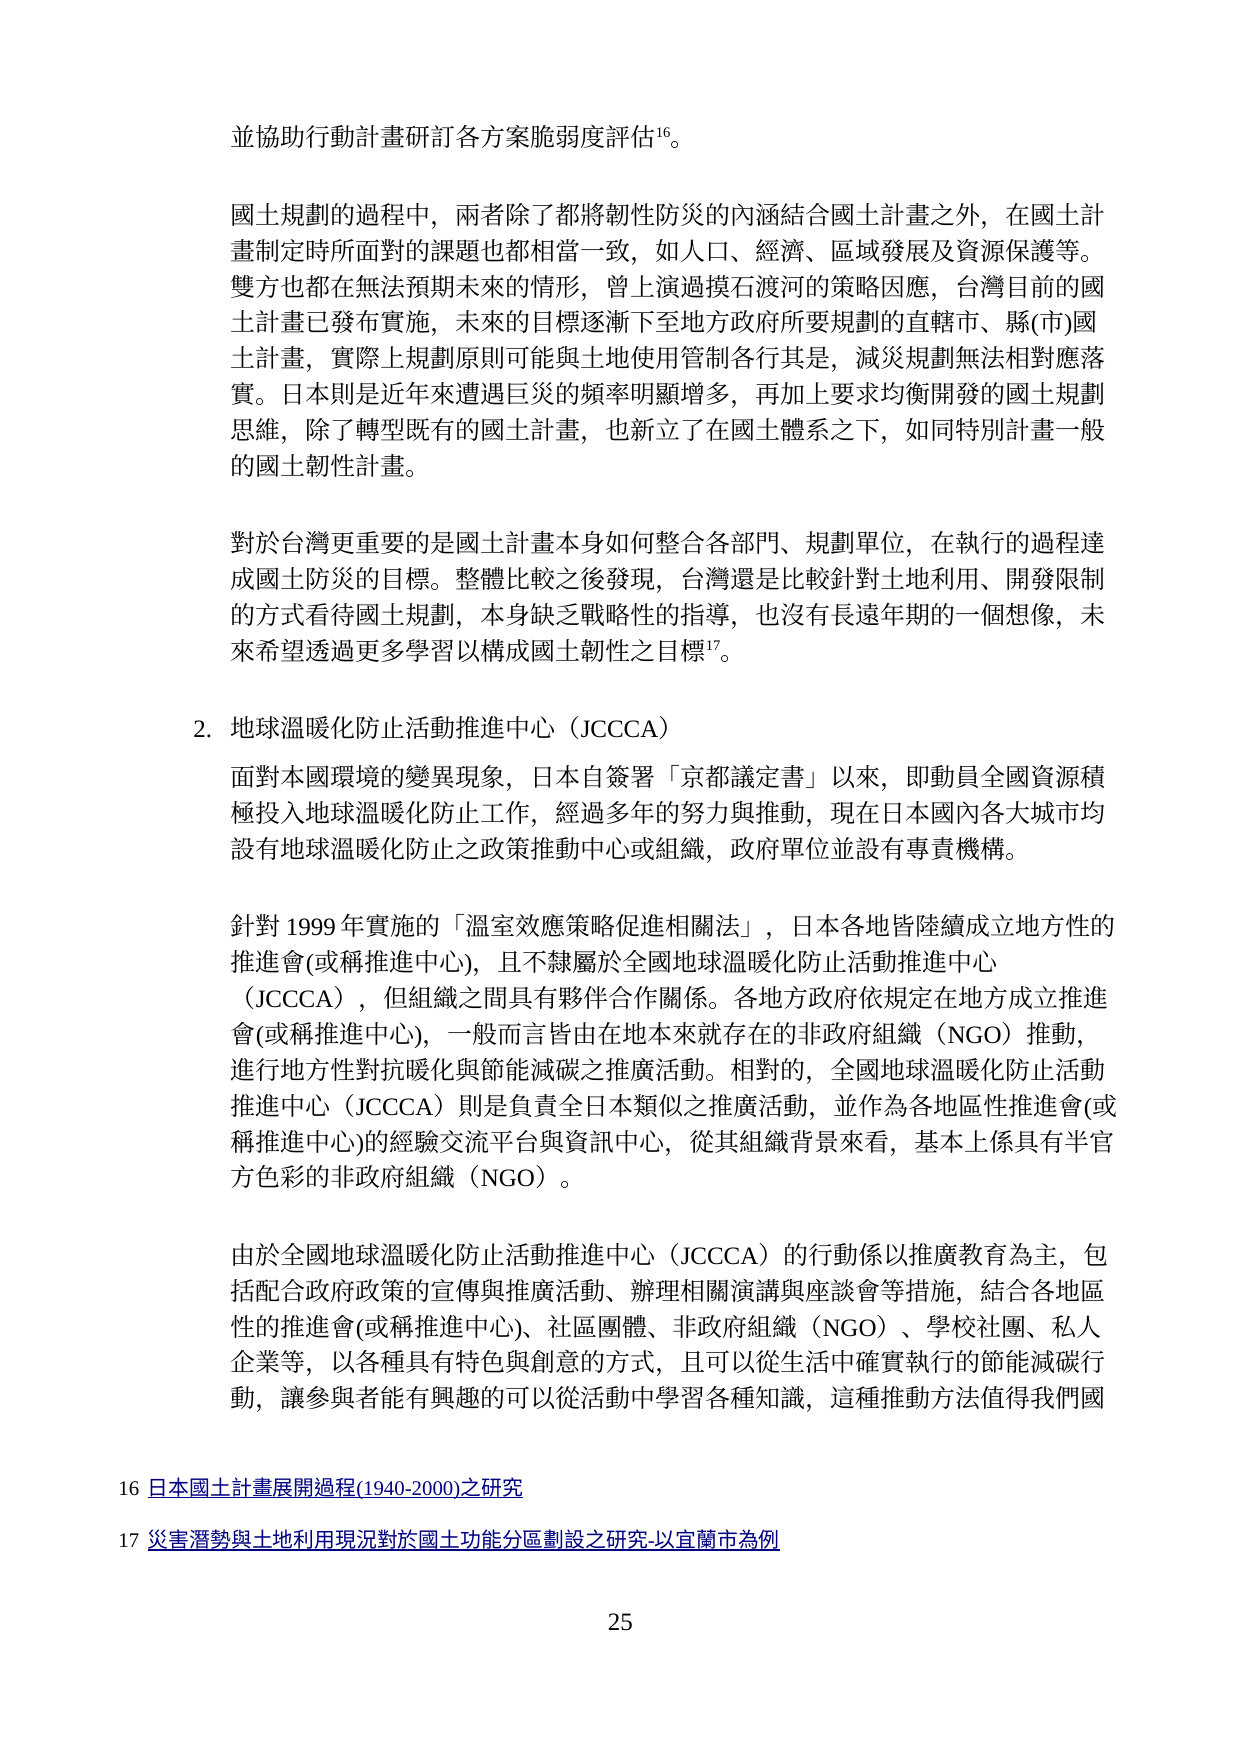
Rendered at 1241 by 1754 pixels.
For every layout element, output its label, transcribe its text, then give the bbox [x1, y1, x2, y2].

list 並協助行動計畫研訂各方案脆弱度評估。 [193, 118, 1122, 183]
list 面對本國環境的變異現象，日本自簽署「京都議定書」以來，即動員全國資源積極投入地球溫暖化防止工作，經過多年的努力與推動，現在日本國內各大城市均設有地球溫暖化防止之政策推動中心或組織，政府單位並設有專責機構。 [193, 757, 1122, 894]
list 由於全國地球溫暖化防止活動推進中心（JCCCA）的行動係以推廣教育為主，包括配合政府政策的宣傳與推廣活動、辦理相關演講與座談會等措施，結合各地區性的推進會(或稱推進中心)、社區團體、非政府組織（NGO）、學校社團、私人企業等，以各種具有特色與創意的方式，且可以從生活中確實執行的節能減碳行動，讓參與者能有興趣的可以從活動中學習各種知識，這種推動方法值得我們國內相關單位參考跟學習。 [193, 1235, 1122, 1415]
list 災害潛勢與土地利用現況對於國土功能分區劃設之研究-以宜蘭市為例 [118, 1525, 1122, 1578]
list 對於台灣更重要的是國土計畫本身如何整合各部門、規劃單位，在執行的過程達成國土防災的目標。整體比較之後發現，台灣還是比較針對土地利用、開發限制的方式看待國土規劃，本身缺乏戰略性的指導，也沒有長遠年期的一個想像，未來希望透過更多學習以構成國土韌性之目標。 [193, 524, 1122, 697]
list 日本國土計畫展開過程(1940-2000)之研究 [118, 1473, 1122, 1525]
list 針對1999年實施的「溫室效應策略促進相關法」，日本各地皆陸續成立地方性的推進會(或稱推進中心)，且不隸屬於全國地球溫暖化防止活動推進中心（JCCCA），但組織之間具有夥伴合作關係。各地方政府依規定在地方成立推進會(或稱推進中心)，一般而言皆由在地本來就存在的非政府組織（NGO）推動，進行地方性對抗暖化與節能減碳之推廣活動。相對的，全國地球溫暖化防止活動推進中心（JCCCA）則是負責全日本類似之推廣活動，並作為各地區性推進會(或稱推進中心)的經驗交流平台與資訊中心，從其組織背景來看，基本上係具有半官方色彩的非政府組織（NGO）。 [193, 907, 1122, 1223]
list 地球溫暖化防止活動推進中心（JCCCA） [193, 709, 1122, 745]
list 國土規劃的過程中，兩者除了都將韌性防災的內涵結合國土計畫之外，在國土計畫制定時所面對的課題也都相當一致，如人口、經濟、區域發展及資源保護等。雙方也都在無法預期未來的情形，曾上演過摸石渡河的策略因應，台灣目前的國土計畫已發布實施，未來的目標逐漸下至地方政府所要規劃的直轄市、縣(市)國土計畫，實際上規劃原則可能與土地使用管制各行其是，減災規劃無法相對應落實。日本則是近年來遭遇巨災的頻率明顯增多，再加上要求均衡開發的國土規劃思維，除了轉型既有的國土計畫，也新立了在國土體系之下，如同特別計畫一般的國土韌性計畫。 [193, 195, 1122, 512]
